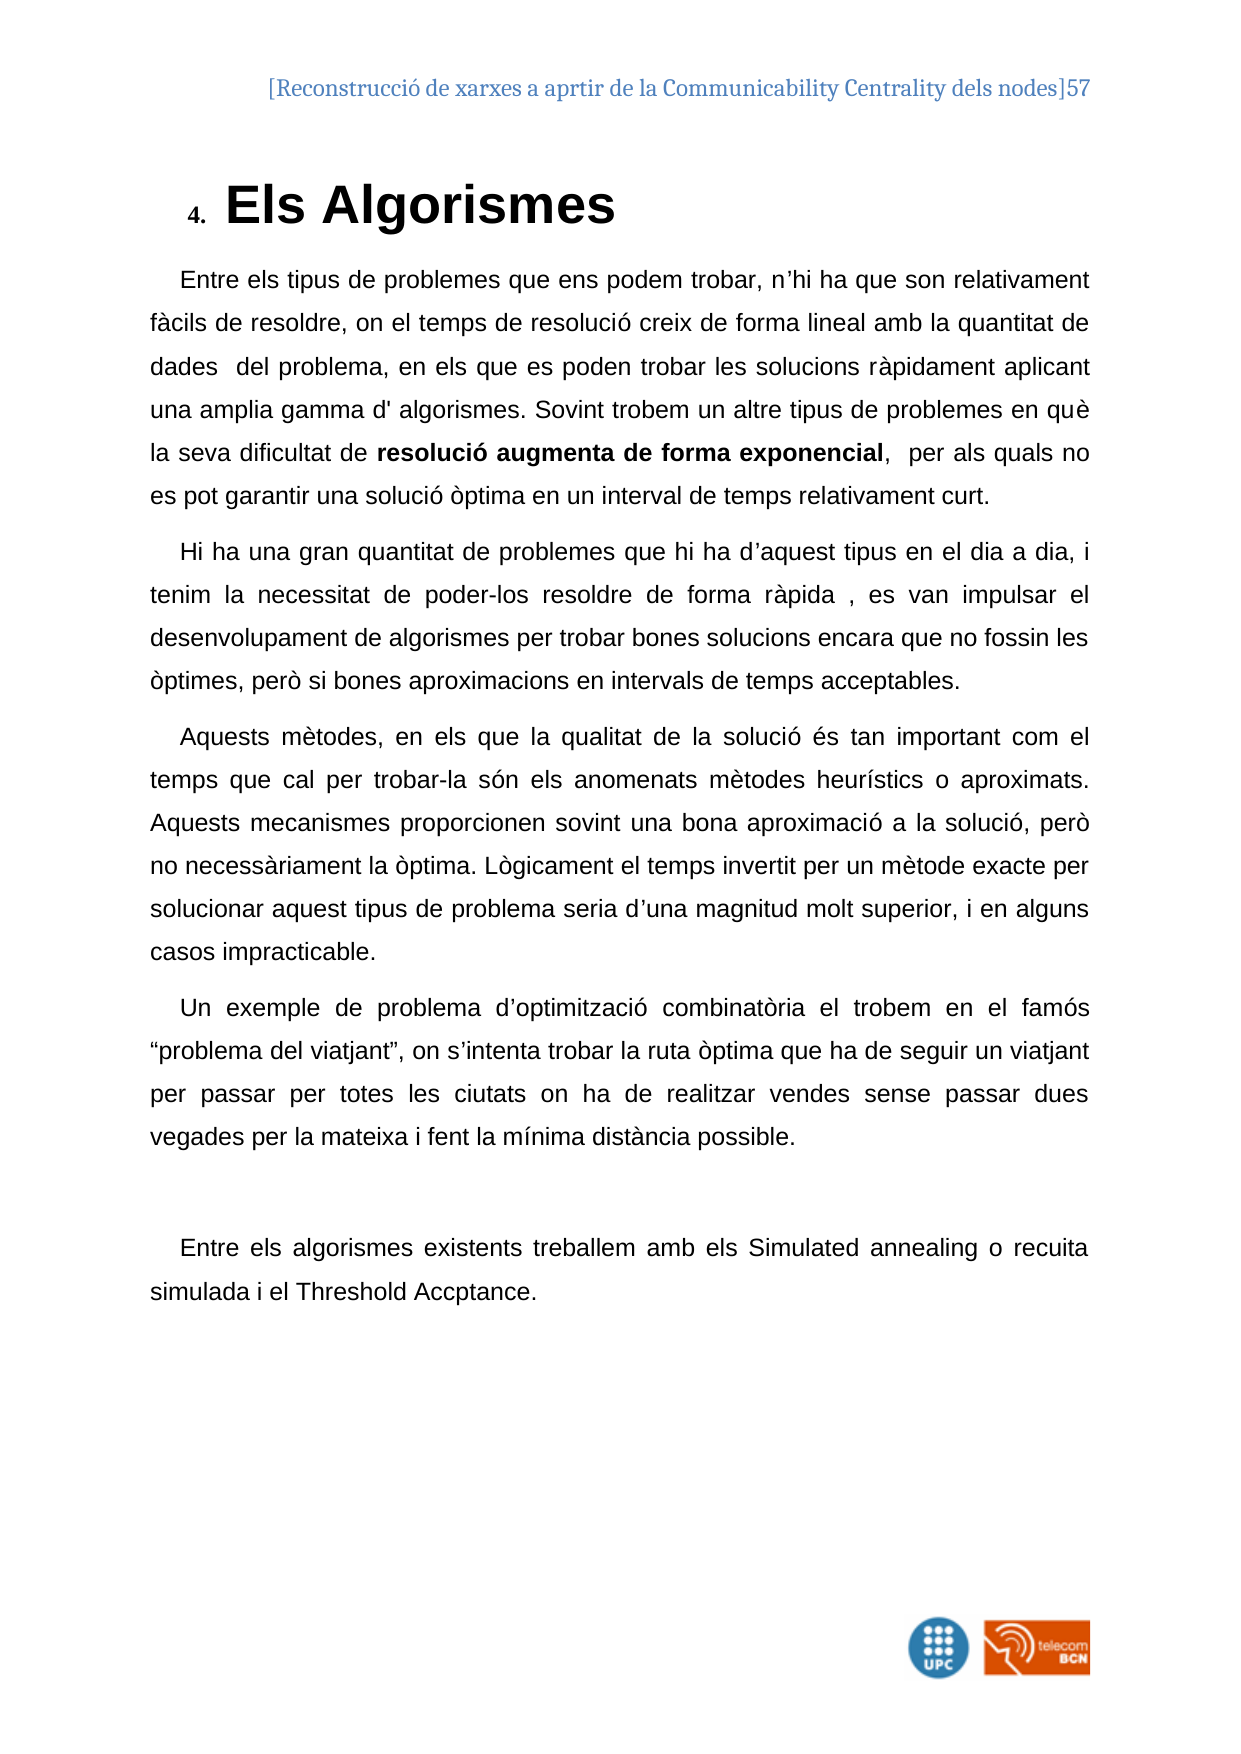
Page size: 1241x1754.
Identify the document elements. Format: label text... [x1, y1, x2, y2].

text Un exemple de problema d’optimització combinatòria el trobem en el famós “problema del viatjant”, on s’intenta trobar la ruta òptima que ha de seguir un viatjant per passar per totes les ciutats on ha de realitzar vendes sense passar dues vegades per la mateixa i fent la mínima distància possible. [150, 993, 1090, 1151]
subtitle Els Algorismes [187, 173, 1090, 235]
text Aquests mètodes, en els que la qualitat de la solució és tan important com el temps que cal per trobar-la són els anomenats mètodes heurístics o aproximats. Aquests mecanismes proporcionen sovint una bona aproximació a la solució, però no necessàriament la òptima. Lògicament el temps invertit per un mètode exacte per solucionar aquest tipus de problema seria d’una magnitud molt superior, i en alguns casos impracticable. [150, 722, 1090, 966]
text Entre els algorismes existents treballem amb els Simulated annealing o recuita simulada i el Threshold Accptance. [150, 1233, 1090, 1305]
picture [904, 1614, 1091, 1681]
text Entre els tipus de problemes que ens podem trobar, n’hi ha que son relativament fàcils de resoldre, on el temps de resolució creix de forma lineal amb la quantitat de dades del problema, en els que es poden trobar les solucions ràpidament aplicant una amplia gamma d' algorismes. Sovint trobem un altre tipus de problemes en què la seva dificultat de resolució augmenta de forma exponencial, per als quals no es pot garantir una solució òptima en un interval de temps relativament curt. [150, 265, 1090, 510]
text Hi ha una gran quantitat de problemes que hi ha d’aquest tipus en el dia a dia, i tenim la necessitat de poder-los resoldre de forma ràpida , es van impulsar el desenvolupament de algorismes per trobar bones solucions encara que no fossin les òptimes, però si bones aproximacions en intervals de temps acceptables. [150, 537, 1090, 695]
